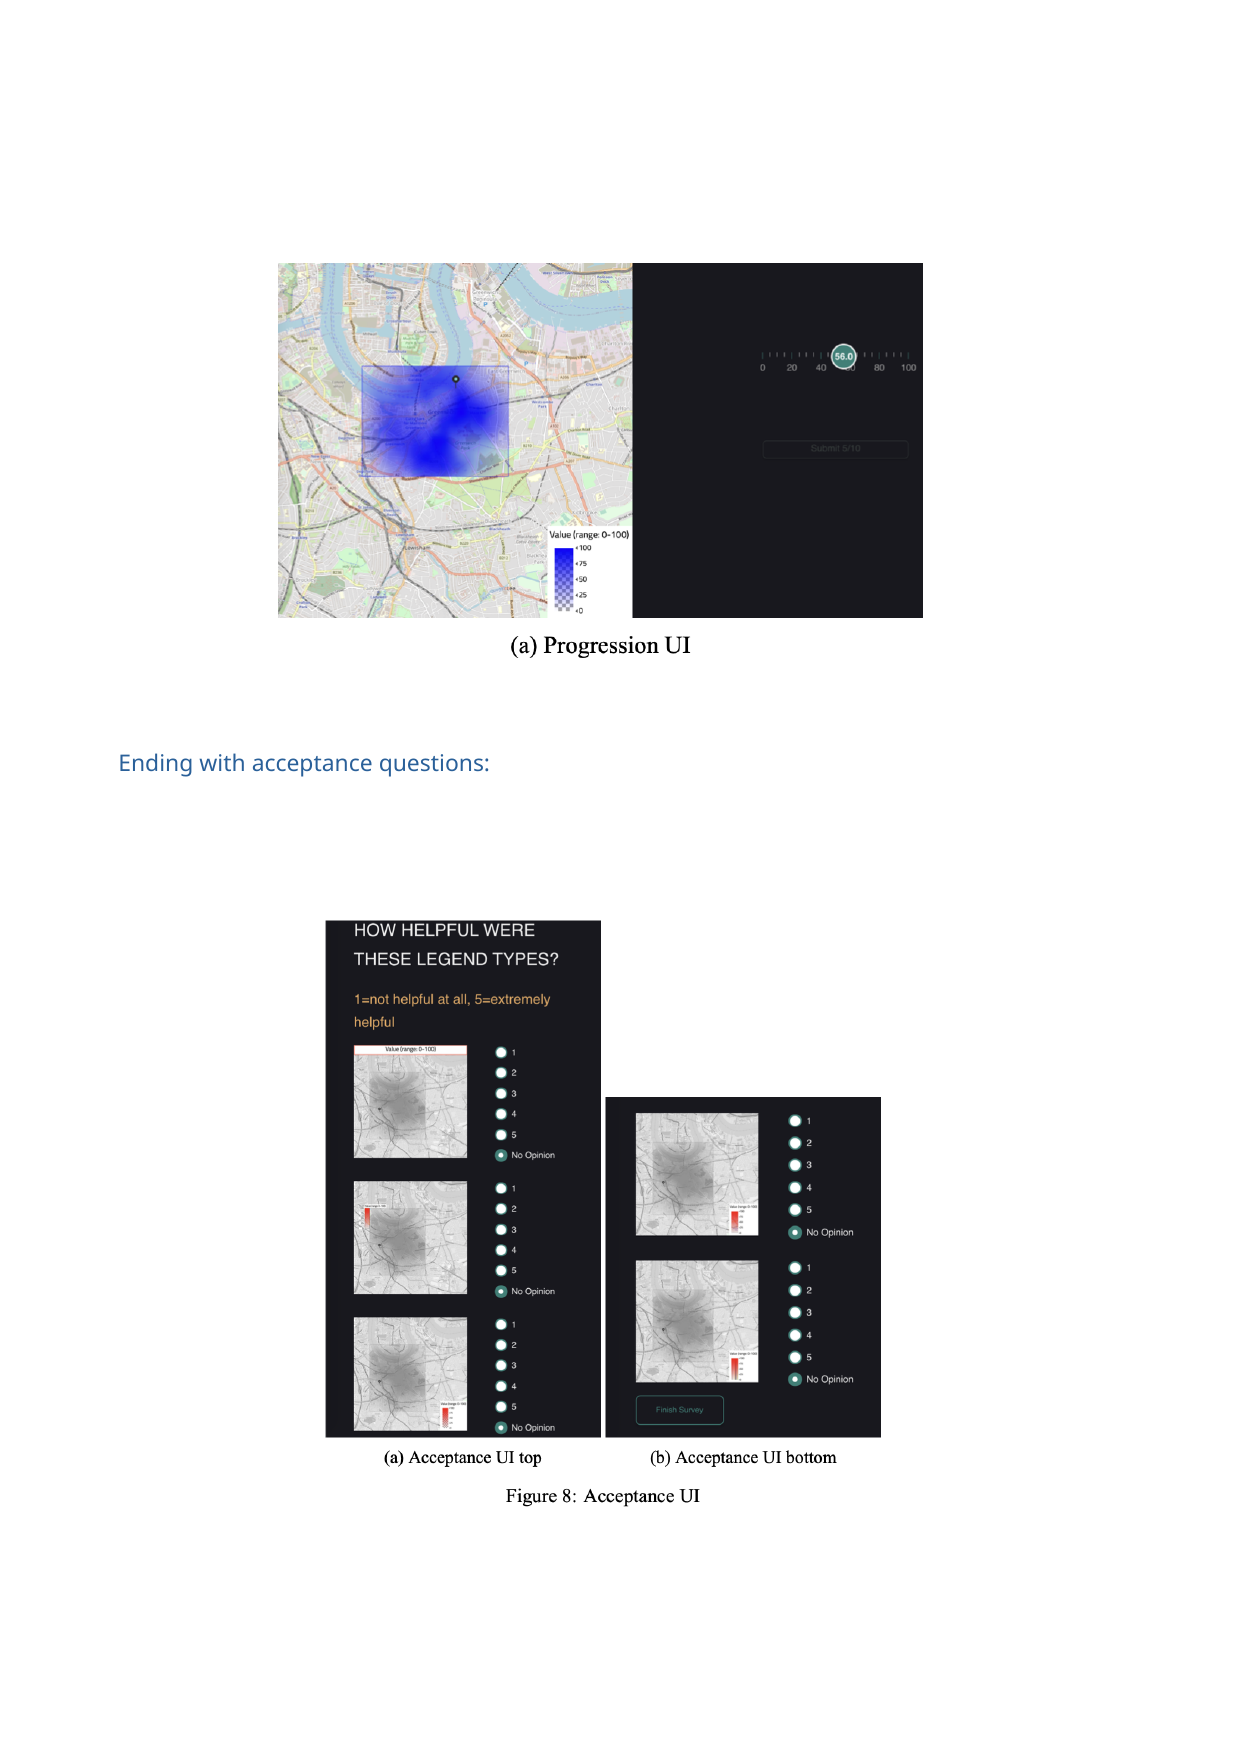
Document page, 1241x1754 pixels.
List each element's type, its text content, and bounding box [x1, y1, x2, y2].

picture [298, 908, 898, 1534]
text Ending with acceptance questions: [118, 747, 1122, 778]
picture [240, 243, 1001, 661]
